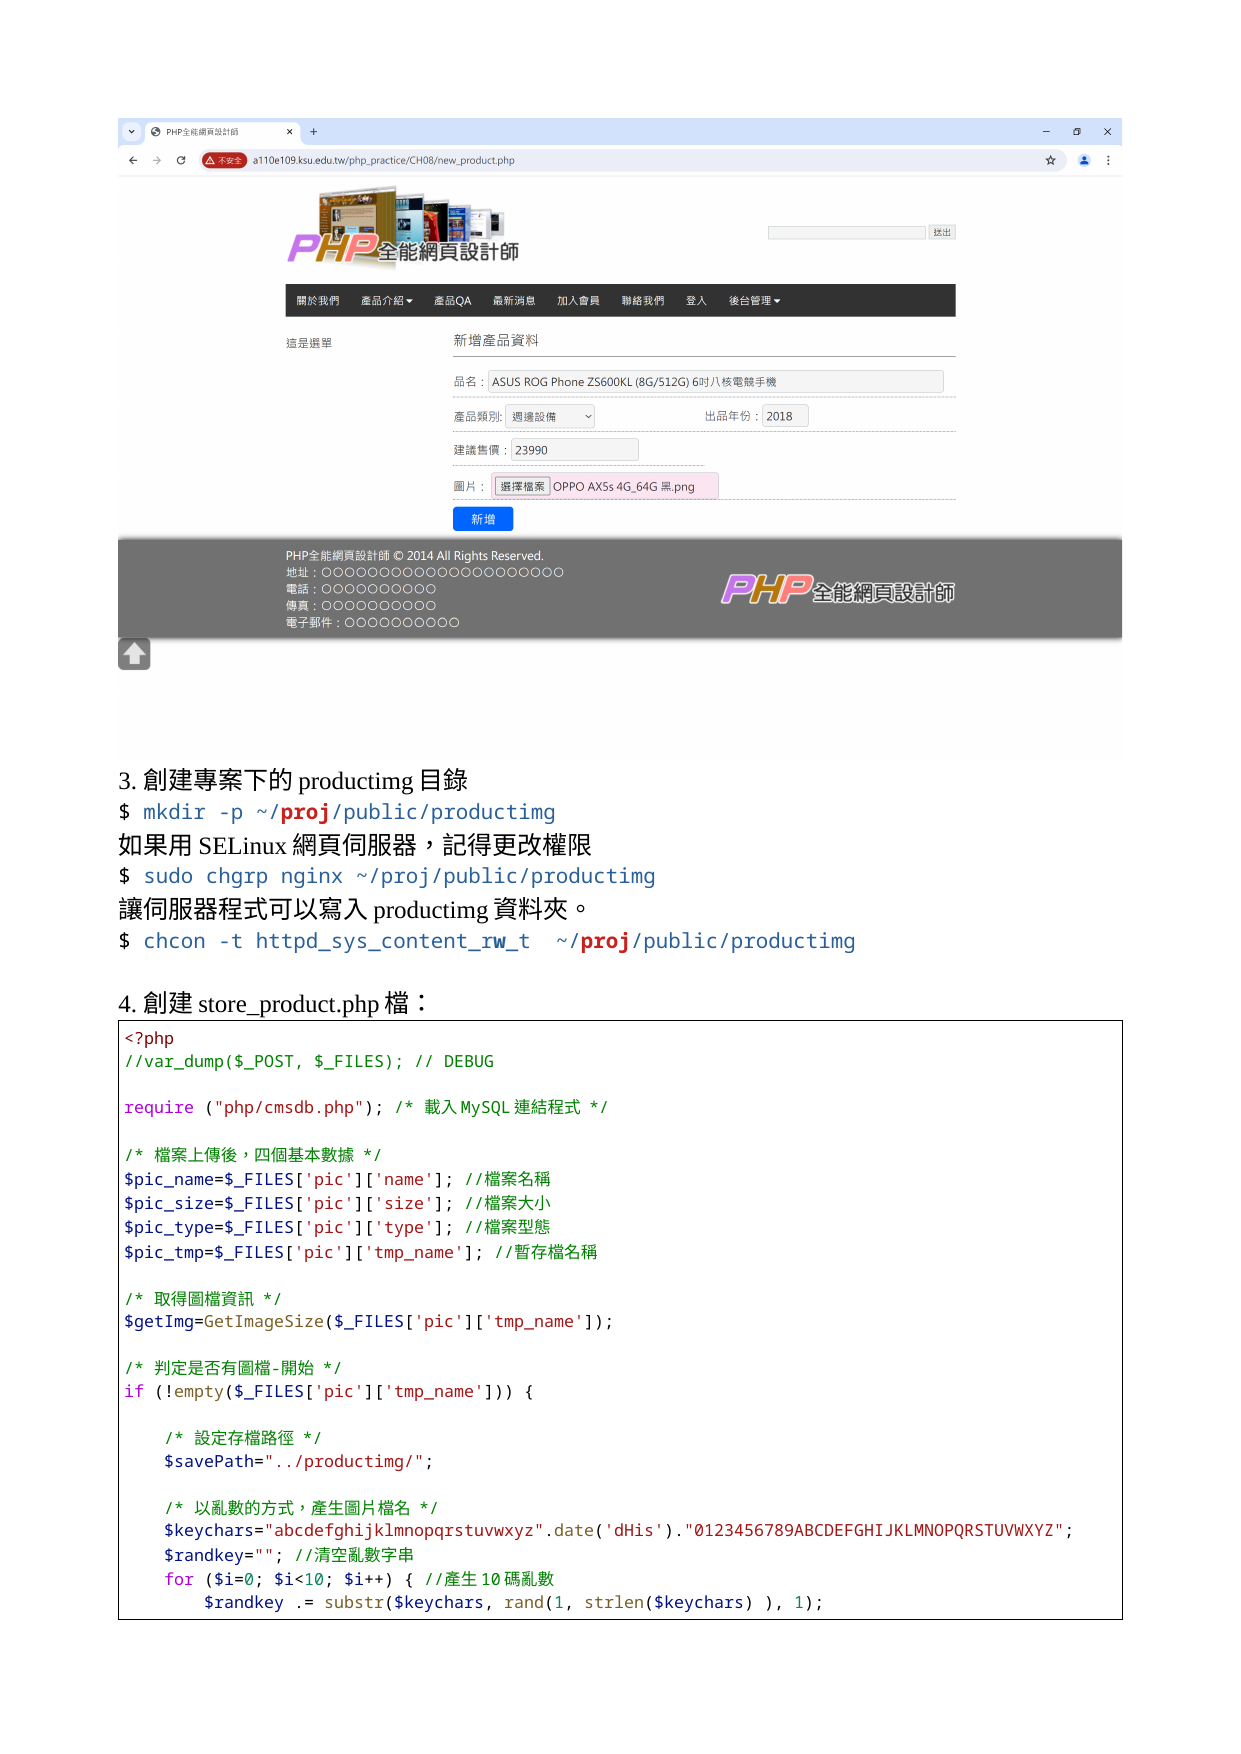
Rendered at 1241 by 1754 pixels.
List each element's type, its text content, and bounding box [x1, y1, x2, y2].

text 3. 創建專案下的productimg目錄 [118, 761, 1122, 797]
text 4. 創建store_product.php檔： [118, 983, 1122, 1020]
text $ chcon -t httpd_sys_content_rw_t ~/proj/public/productimg [118, 926, 1122, 955]
text $ sudo chgrp nginx ~/proj/public/productimg [118, 862, 1122, 890]
text $ mkdir -p ~/proj/public/productimg [118, 797, 1122, 825]
table_header <?php //var_dump($_POST, $_FILES); // DEBUG require ("php/cmsdb.php"); /* 載入MySQL連結程式 */ /* 檔案上傳後，四個基本數據 */ $pic_name=$_FILES['pic']['name']; //檔案名稱 $pic_size=$_FILES['pic']['size']; //檔案大小 $pic_type=$_FILES['pic']['type']; //檔案型態 $pic_tmp=$_FILES['pic']['tmp_name']; //暫存檔名稱 /* 取得圖檔資訊 */ $getImg=GetImageSize($_FILES['pic']['tmp_name']); /* 判定是否有圖檔-開始 */ if (!empty($_FILES['pic']['tmp_name'])) { /* 設定存檔路徑 */ $savePath="../productimg/"; /* 以亂數的方式，產生圖片檔名 */ $keychars="abcdefghijklmnopqrstuvwxyz".date('dHis')."0123456789ABCDEFGHIJKLMNOPQRSTUVWXYZ"; $randkey=""; //清空亂數字串 for ($i=0; $i<10; $i++) { //產生10碼亂數 $randkey .= substr($keychars, rand(1, strlen($keychars) ), 1); [119, 1021, 1122, 1619]
text 讓伺服器程式可以寫入productimg資料夾。 [118, 890, 1122, 926]
text 如果用SELinux網頁伺服器，記得更改權限 [118, 825, 1122, 862]
